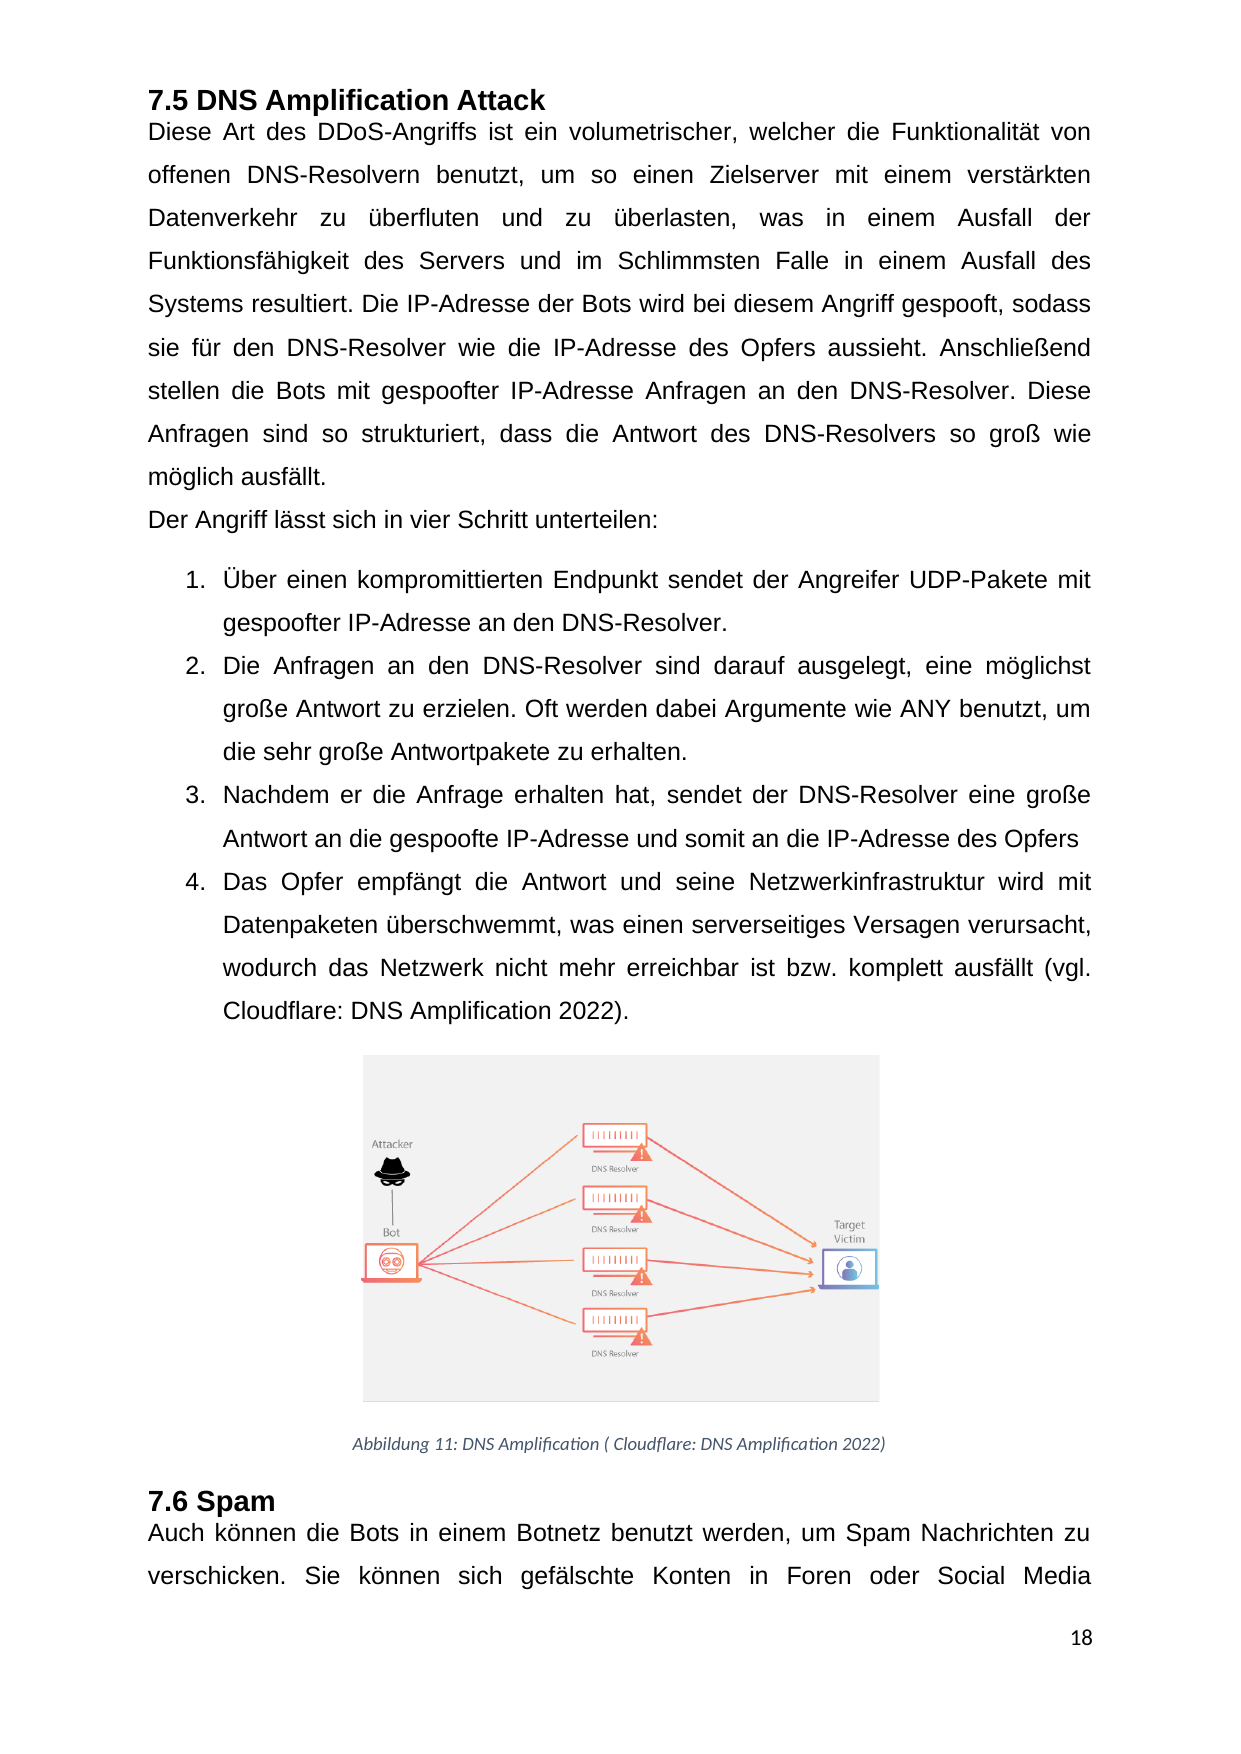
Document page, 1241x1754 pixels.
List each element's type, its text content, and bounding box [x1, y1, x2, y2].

text Abbildung 11: DNS Amplification ( Cloudflare: DNS Amplification 2022) [148, 1432, 1093, 1455]
subtitle 7.5 DNS Amplification Attack [148, 83, 1093, 117]
subtitle 7.6 Spam [148, 1484, 1093, 1518]
list Die Anfragen an den DNS-Resolver sind darauf ausgelegt, eine möglichst große Antwort zu erzielen. Oft werden dabei Argumente wie ANY benutzt, um die sehr große Antwortpakete zu erhalten. [185, 651, 1093, 766]
list Das Opfer empfängt die Antwort und seine Netzwerkinfrastruktur wird mit Datenpaketen überschwemmt, was einen serverseitiges Versagen verursacht, wodurch das Netzwerk nicht mehr erreichbar ist bzw. komplett ausfällt (vgl. Cloudflare: DNS Amplification 2022). [185, 867, 1093, 1025]
list Über einen kompromittierten Endpunkt sendet der Angreifer UDP-Pakete mit gespoofter IP-Adresse an den DNS-Resolver. [185, 565, 1093, 637]
text Diese Art des DDoS-Angriffs ist ein volumetrischer, welcher die Funktionalität von offenen DNS-Resolvern benutzt, um so einen Zielserver mit einem verstärkten Datenverkehr zu überfluten und zu überlasten, was in einem Ausfall der Funktionsfähigkeit des Servers und im Schlimmsten Falle in einem Ausfall des Systems resultiert. Die IP-Adresse der Bots wird bei diesem Angriff gespooft, sodass sie für den DNS-Resolver wie die IP-Adresse des Opfers aussieht. Anschließend stellen die Bots mit gespoofter IP-Adresse Anfragen an den DNS-Resolver. Diese Anfragen sind so strukturiert, dass die Antwort des DNS-Resolvers so groß wie möglich ausfällt. Der Angriff lässt sich in vier Schritt unterteilen: [148, 117, 1093, 534]
list Nachdem er die Anfrage erhalten hat, sendet der DNS-Resolver eine große Antwort an die gespoofte IP-Adresse und somit an die IP-Adresse des Opfers [185, 780, 1093, 852]
text Auch können die Bots in einem Botnetz benutzt werden, um Spam Nachrichten zu verschicken. Sie können sich gefälschte Konten in Foren oder Social Media [148, 1518, 1093, 1589]
